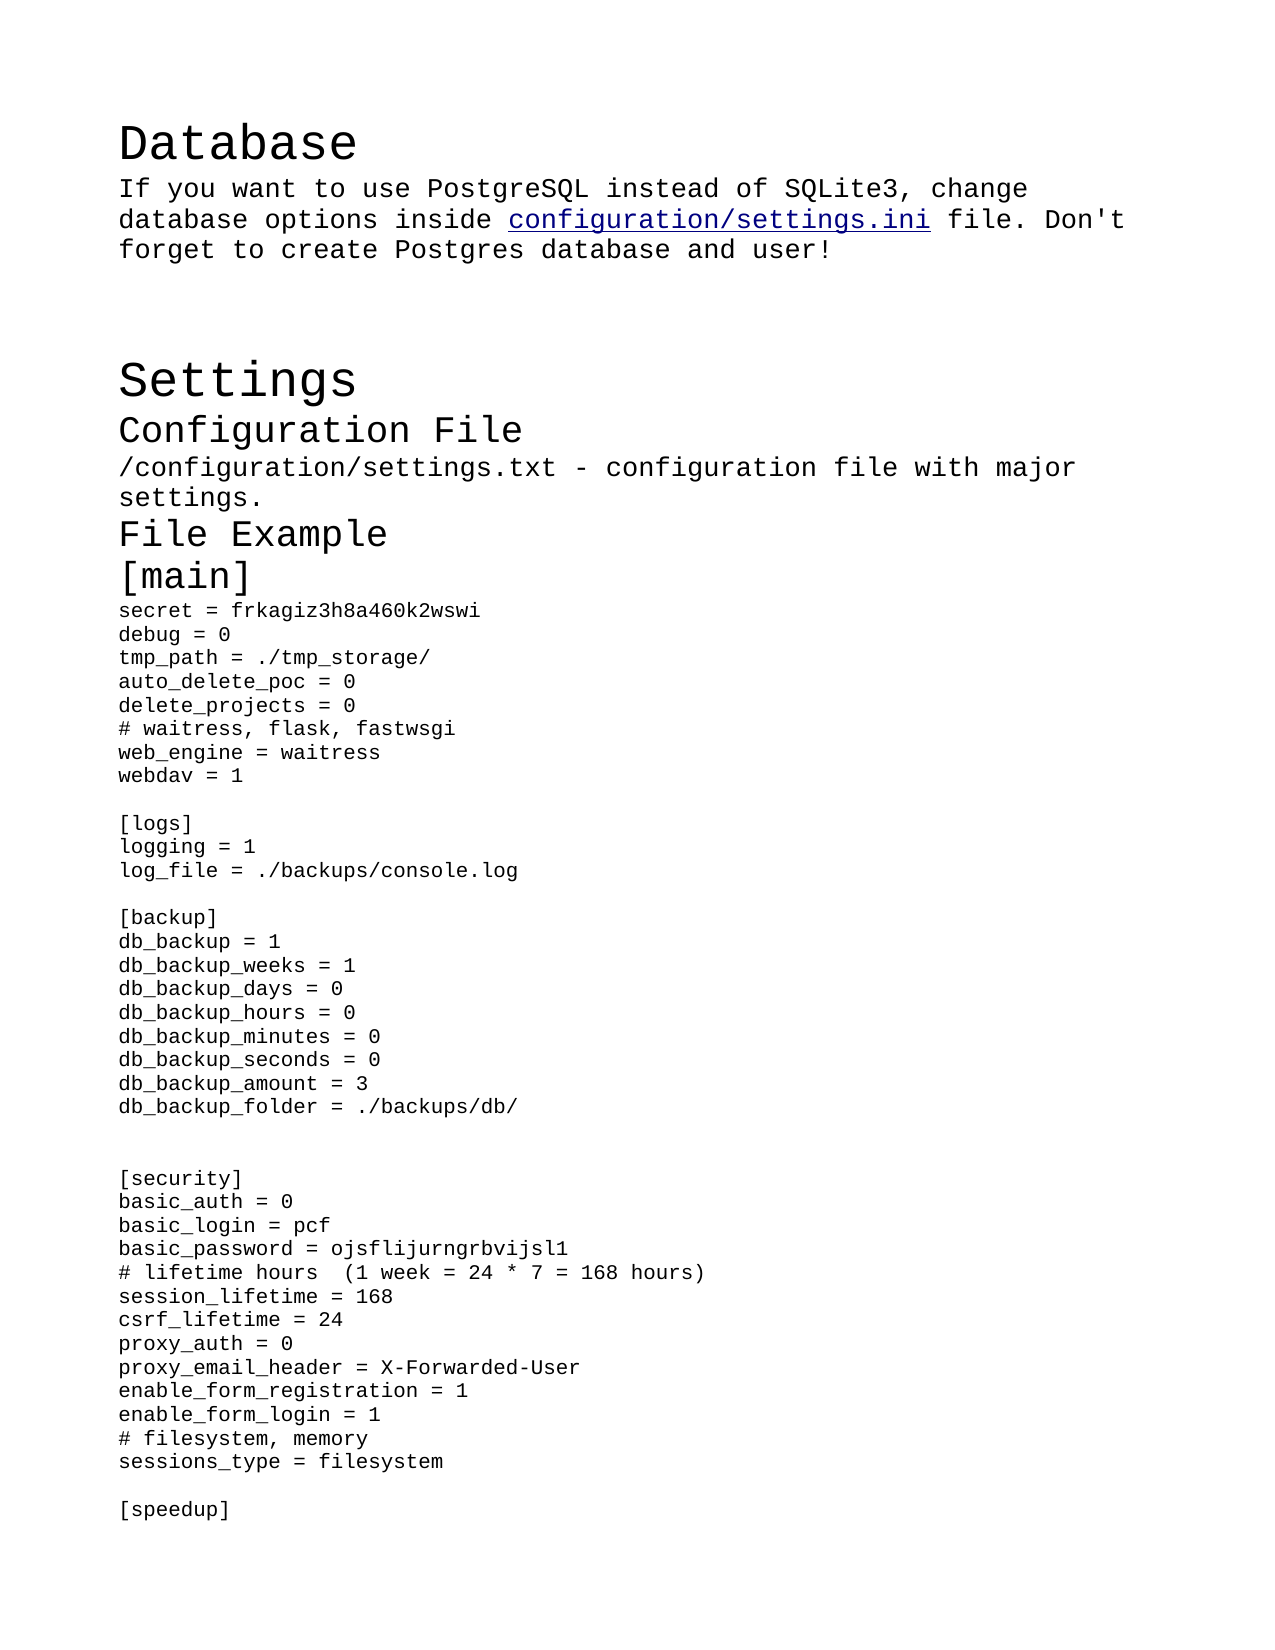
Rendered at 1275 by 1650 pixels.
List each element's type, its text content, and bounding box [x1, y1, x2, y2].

text web_engine = waitress [118, 742, 1157, 766]
text db_backup_seconds = 0 [118, 1049, 1157, 1073]
text File Example [118, 515, 1157, 557]
text # lifetime hours (1 week = 24 * 7 = 168 hours) [118, 1262, 1157, 1286]
text db_backup_folder = ./backups/db/ [118, 1097, 1157, 1120]
text enable_form_registration = 1 [118, 1380, 1157, 1404]
text basic_login = pcf [118, 1215, 1157, 1238]
text Database [118, 118, 1157, 175]
text [main] [118, 557, 1157, 600]
text session_lifetime = 168 [118, 1286, 1157, 1309]
text db_backup_days = 0 [118, 978, 1157, 1002]
text [backup] [118, 907, 1157, 931]
text # waitress, flask, fastwsgi [118, 718, 1157, 742]
text tmp_path = ./tmp_storage/ [118, 647, 1157, 671]
text enable_form_login = 1 [118, 1404, 1157, 1428]
text db_backup_amount = 3 [118, 1073, 1157, 1097]
text proxy_email_header = X-Forwarded-User [118, 1357, 1157, 1380]
text /configuration/settings.txt - configuration file with major settings. [118, 453, 1157, 515]
text proxy_auth = 0 [118, 1333, 1157, 1357]
text basic_password = ojsflijurngrbvijsl1 [118, 1238, 1157, 1262]
text csrf_lifetime = 24 [118, 1309, 1157, 1333]
text Settings [118, 354, 1157, 411]
text [speedup] [118, 1498, 1157, 1522]
text webdav = 1 [118, 766, 1157, 789]
text db_backup_hours = 0 [118, 1002, 1157, 1026]
text [security] [118, 1167, 1157, 1191]
text basic_auth = 0 [118, 1191, 1157, 1215]
text db_backup = 1 [118, 931, 1157, 955]
text db_backup_minutes = 0 [118, 1026, 1157, 1049]
text db_backup_weeks = 1 [118, 955, 1157, 978]
text log_file = ./backups/console.log [118, 860, 1157, 884]
text debug = 0 [118, 624, 1157, 647]
text # filesystem, memory [118, 1428, 1157, 1451]
text delete_projects = 0 [118, 694, 1157, 718]
text sessions_type = filesystem [118, 1451, 1157, 1475]
text Configuration File [118, 411, 1157, 453]
text logging = 1 [118, 836, 1157, 860]
text secret = frkagiz3h8a460k2wswi [118, 600, 1157, 624]
text auto_delete_poc = 0 [118, 671, 1157, 694]
text [logs] [118, 813, 1157, 836]
text If you want to use PostgreSQL instead of SQLite3, change database options inside configuration/settings.ini file. Don't forget to create Postgres database and user! [118, 175, 1157, 267]
